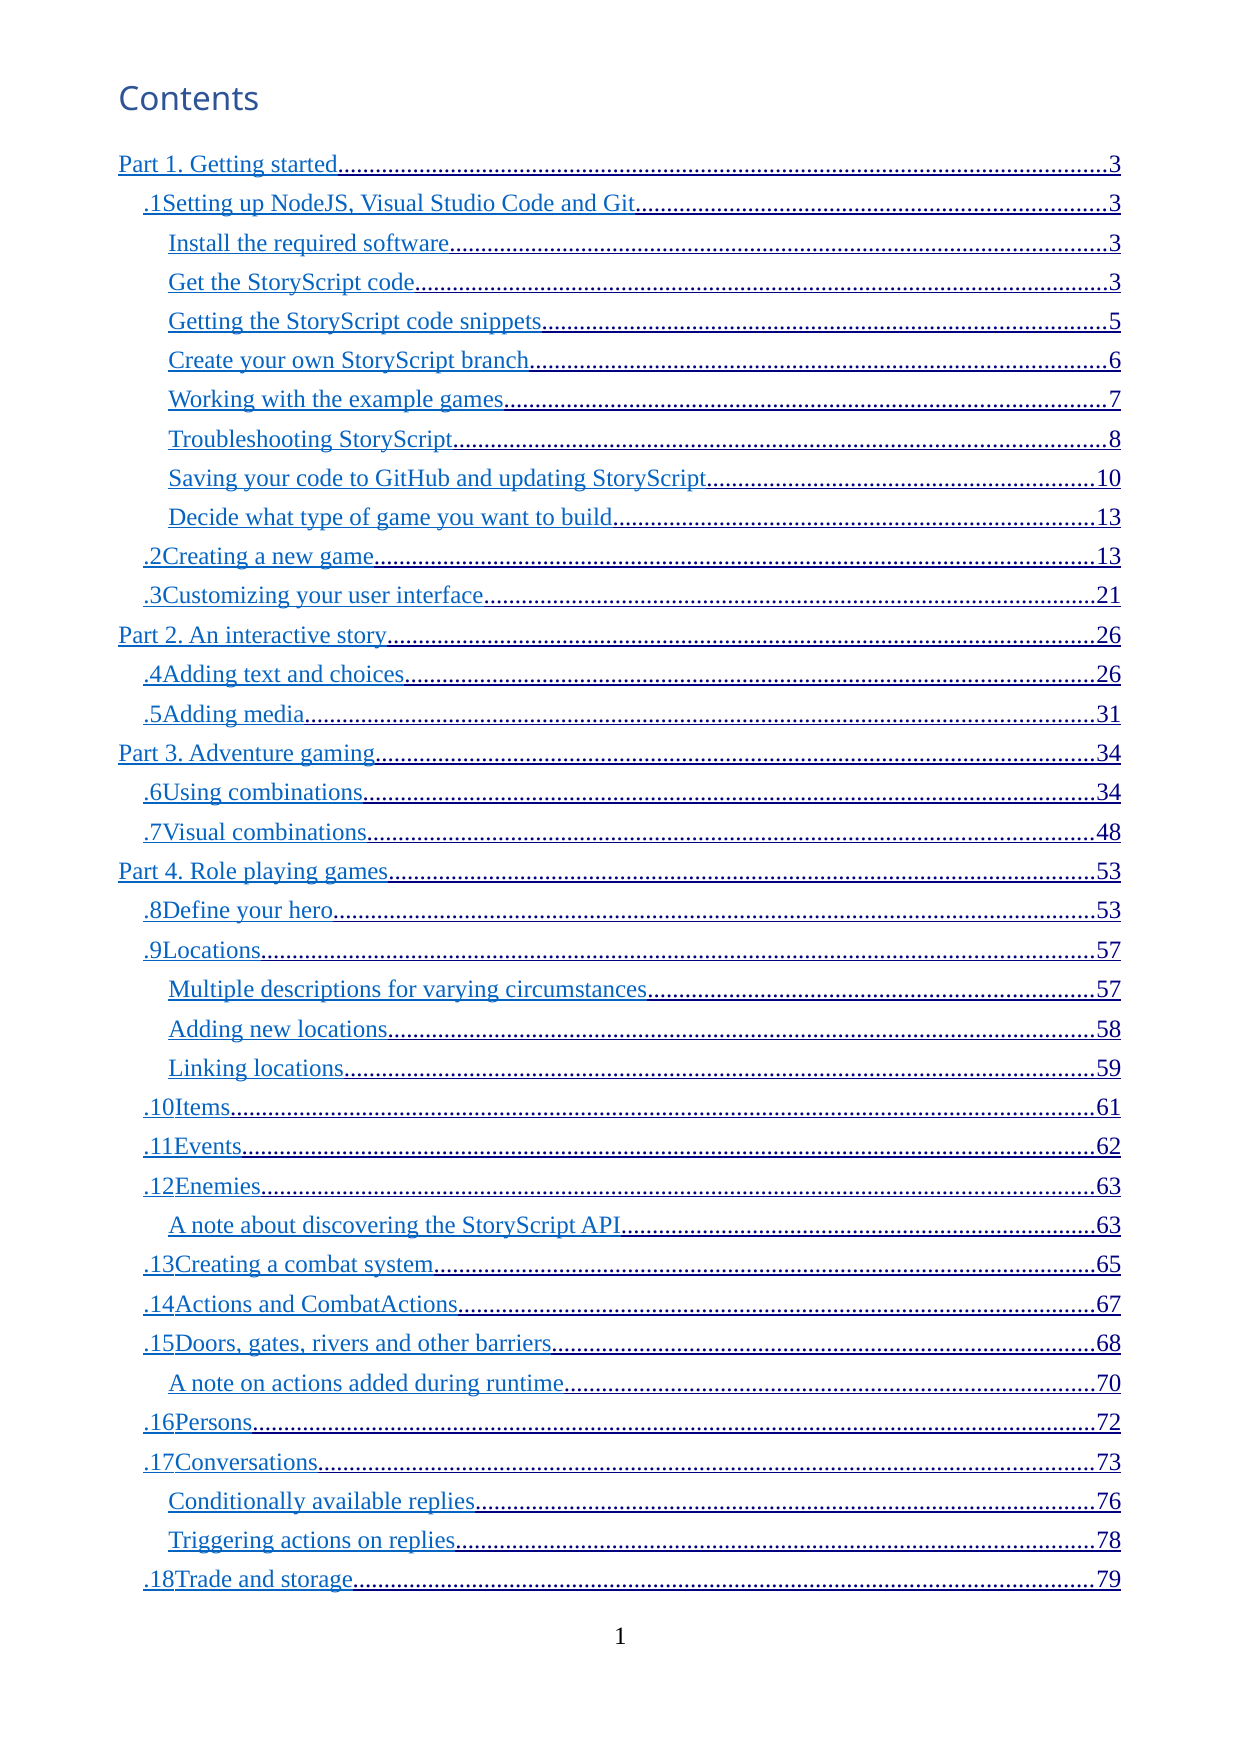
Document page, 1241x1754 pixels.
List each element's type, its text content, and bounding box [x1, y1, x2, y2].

text .8 Define your hero 53 [143, 896, 1122, 924]
text Install the required software 3 [168, 228, 1122, 257]
text Getting the StoryScript code snippets 5 [168, 306, 1122, 335]
text Adding new locations 58 [168, 1014, 1122, 1042]
text A note about discovering the StoryScript API 63 [168, 1210, 1122, 1239]
text Part 2. An interactive story 26 [118, 620, 1122, 649]
text Saving your code to GitHub and updating StoryScript 10 [168, 463, 1122, 492]
text .17 Conversations 73 [143, 1447, 1122, 1476]
text .3 Customizing your user interface 21 [143, 581, 1122, 610]
text Get the StoryScript code 3 [168, 267, 1122, 296]
text .16 Persons 72 [143, 1407, 1122, 1436]
text .6 Using combinations 34 [143, 777, 1122, 806]
text .2 Creating a new game 13 [143, 541, 1122, 570]
text .14 Actions and CombatActions 67 [143, 1289, 1122, 1318]
text .1 Setting up NodeJS, Visual Studio Code and Git 3 [143, 188, 1122, 217]
text Triggering actions on replies 78 [168, 1525, 1122, 1554]
text Decide what type of game you want to build 13 [168, 502, 1122, 531]
text .10 Items 61 [143, 1092, 1122, 1121]
text .13 Creating a combat system 65 [143, 1249, 1122, 1279]
text .18 Trade and storage 79 [143, 1564, 1122, 1593]
text .12 Enemies 63 [143, 1171, 1122, 1200]
text Conditionally available replies 76 [168, 1486, 1122, 1515]
text Create your own StoryScript branch 6 [168, 345, 1122, 374]
text Troubleshooting StoryScript 8 [168, 424, 1122, 452]
text Multiple descriptions for varying circumstances 57 [168, 974, 1122, 1003]
text Part 4. Role playing games 53 [118, 856, 1122, 885]
subtitle Contents [118, 75, 1122, 120]
text .9 Locations 57 [143, 935, 1122, 964]
text .11 Events 62 [143, 1131, 1122, 1161]
text .4 Adding text and choices 26 [143, 659, 1122, 688]
text Working with the example games 7 [168, 384, 1122, 413]
text .15 Doors, gates, rivers and other barriers 68 [143, 1328, 1122, 1358]
text Linking locations 59 [168, 1053, 1122, 1082]
text Part 1. Getting started 3 [118, 149, 1122, 178]
text .7 Visual combinations 48 [143, 817, 1122, 846]
text A note on actions added during runtime 70 [168, 1368, 1122, 1397]
text .5 Adding media 31 [143, 699, 1122, 728]
text Part 3. Adventure gaming 34 [118, 738, 1122, 767]
